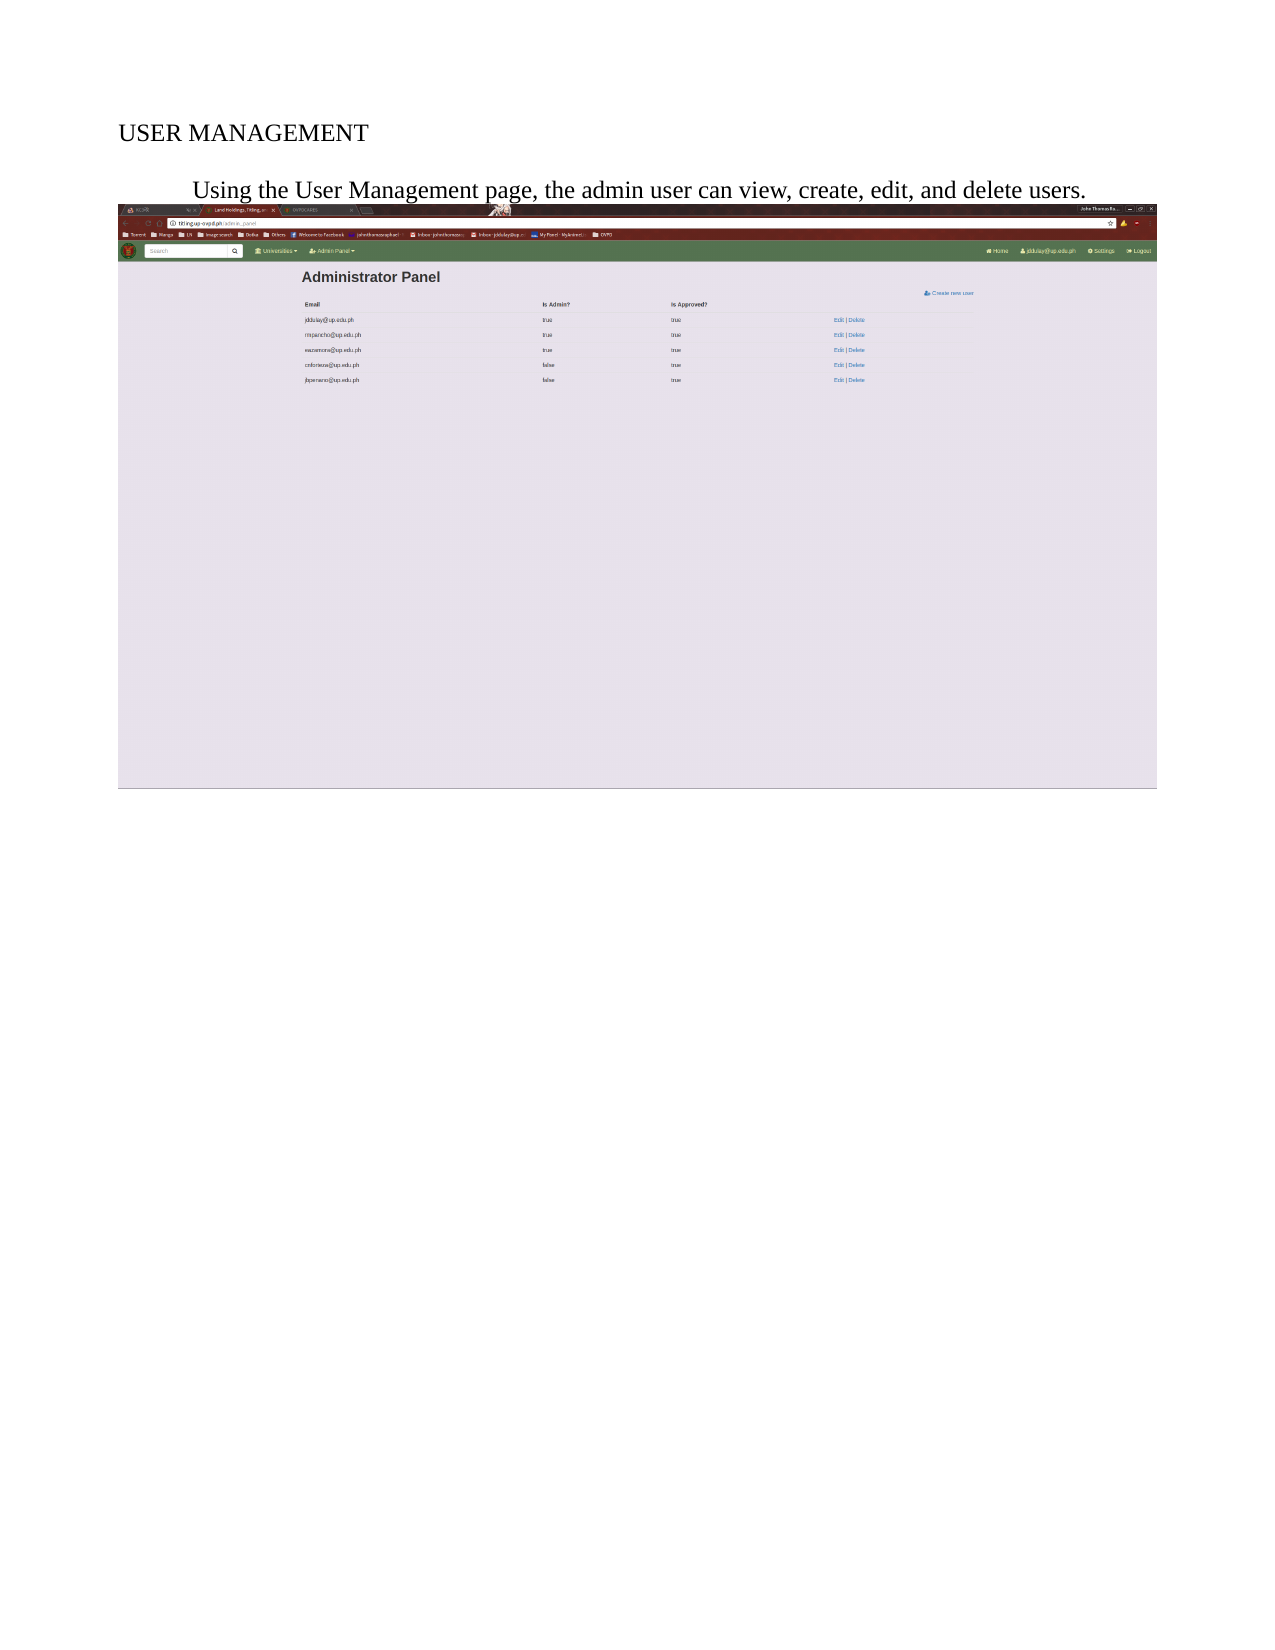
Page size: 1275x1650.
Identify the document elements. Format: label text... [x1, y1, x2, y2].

text USER MANAGEMENT [118, 118, 1157, 147]
text Using the User Management page, the admin user can view, create, edit, and delete users. [118, 176, 1157, 204]
picture [118, 204, 1157, 789]
